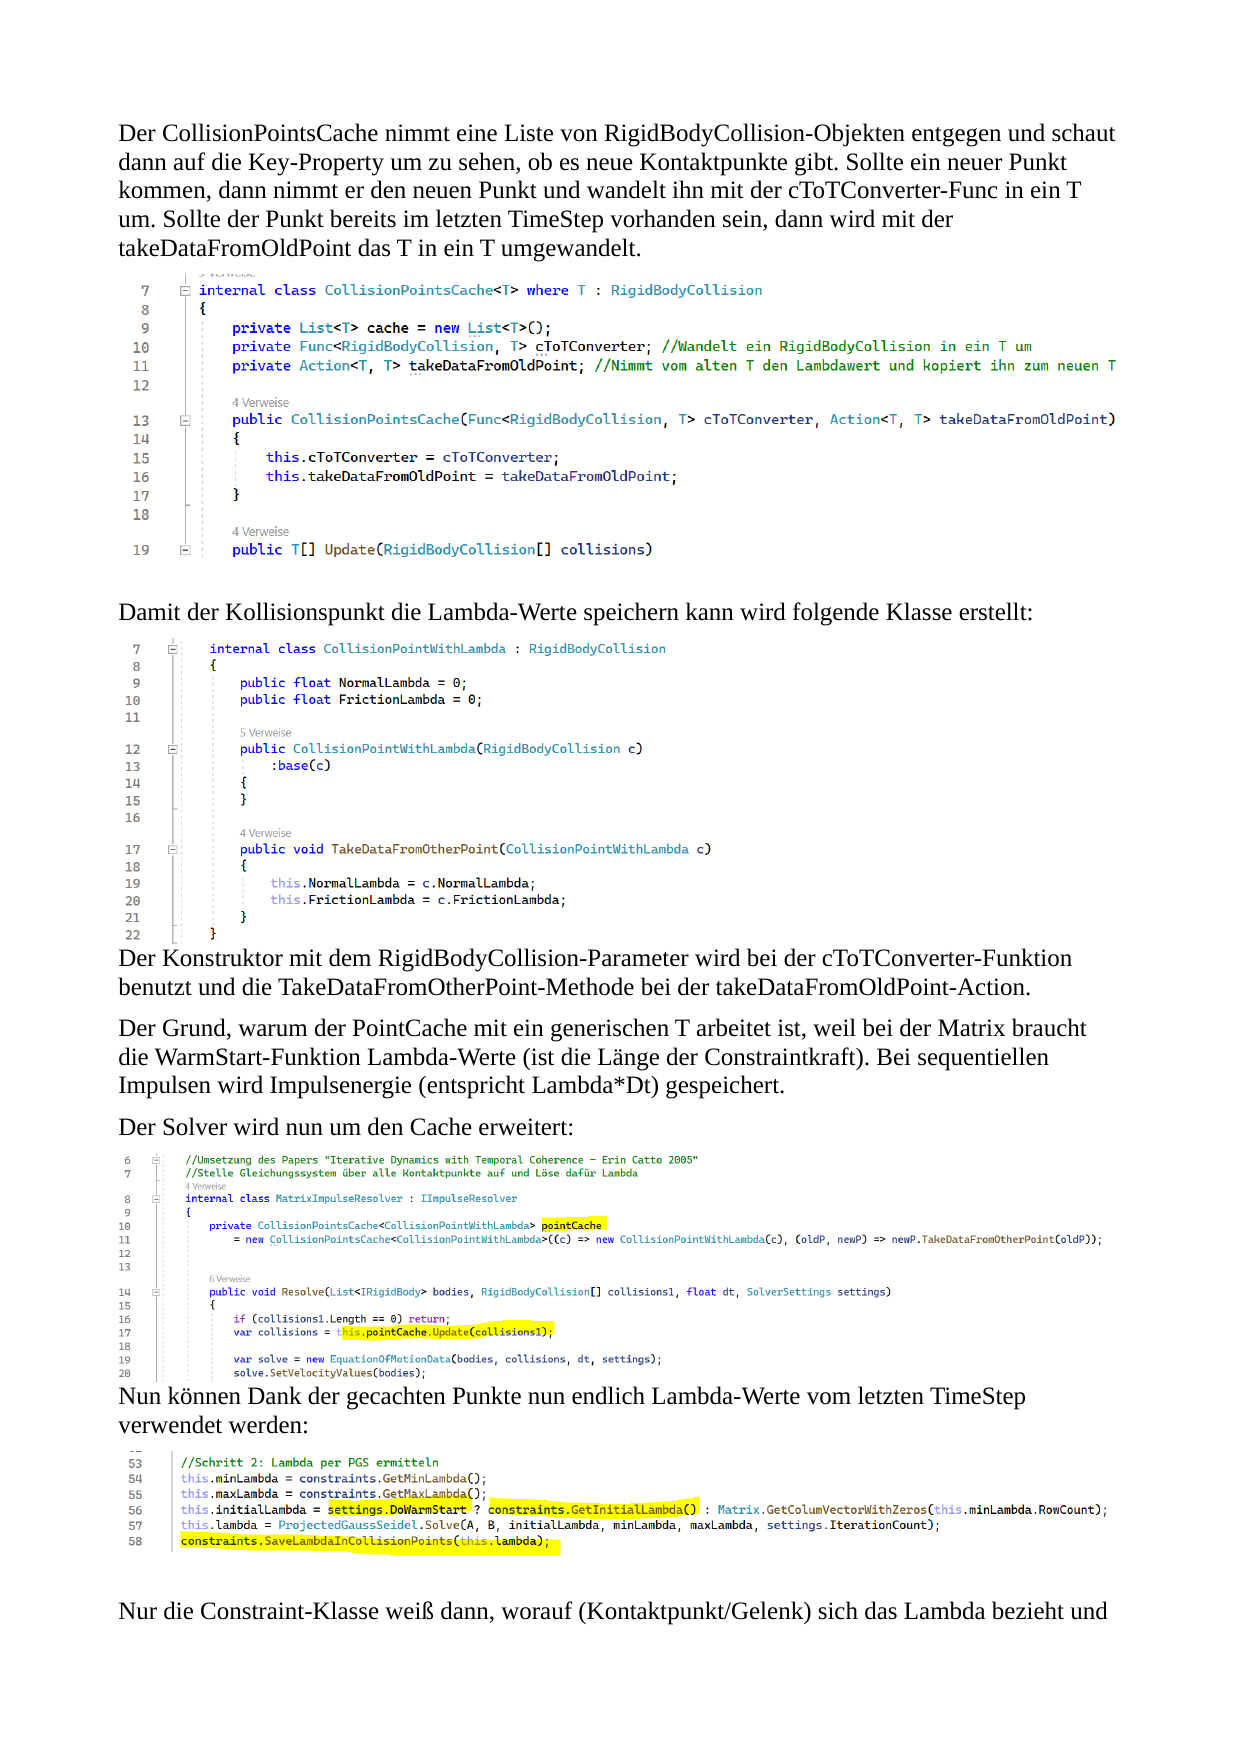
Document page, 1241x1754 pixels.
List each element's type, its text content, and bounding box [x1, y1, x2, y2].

picture [118, 638, 715, 944]
text Der Grund, warum der PointCache mit ein generischen T arbeitet ist, weil bei der Matrix braucht die WarmStart-Funktion Lambda-Werte (ist die Länge der Constraintkraft). Bei sequentiellen Impulsen wird Impulsenergie (entspricht Lambda*Dt) gespeichert. [118, 1013, 1122, 1099]
picture [118, 274, 1123, 557]
picture [118, 1451, 1123, 1555]
text Damit der Kollisionspunkt die Lambda-Werte speichern kann wird folgende Klasse erstellt: [118, 597, 1122, 626]
text Nur die Constraint-Klasse weiß dann, worauf (Kontaktpunkt/Gelenk) sich das Lambda bezieht und [118, 1596, 1122, 1625]
text Der CollisionPointsCache nimmt eine Liste von RigidBodyCollision-Objekten entgegen und schaut dann auf die Key-Property um zu sehen, ob es neue Kontaktpunkte gibt. Sollte ein neuer Punkt kommen, dann nimmt er den neuen Punkt und wandelt ihn mit der cToTConverter-Func in ein T um. Sollte der Punkt bereits im letzten TimeStep vorhanden sein, dann wird mit der takeDataFromOldPoint das T in ein T umgewandelt. [118, 118, 1122, 262]
picture [118, 1153, 1123, 1382]
text Der Solver wird nun um den Cache erweitert: [118, 1112, 1122, 1141]
text Nun können Dank der gecachten Punkte nun endlich Lambda-Werte vom letzten TimeStep verwendet werden: [118, 1382, 1122, 1439]
text Der Konstruktor mit dem RigidBodyCollision-Parameter wird bei der cToTConverter-Funktion benutzt und die TakeDataFromOtherPoint-Methode bei der takeDataFromOldPoint-Action. [118, 639, 1122, 1001]
